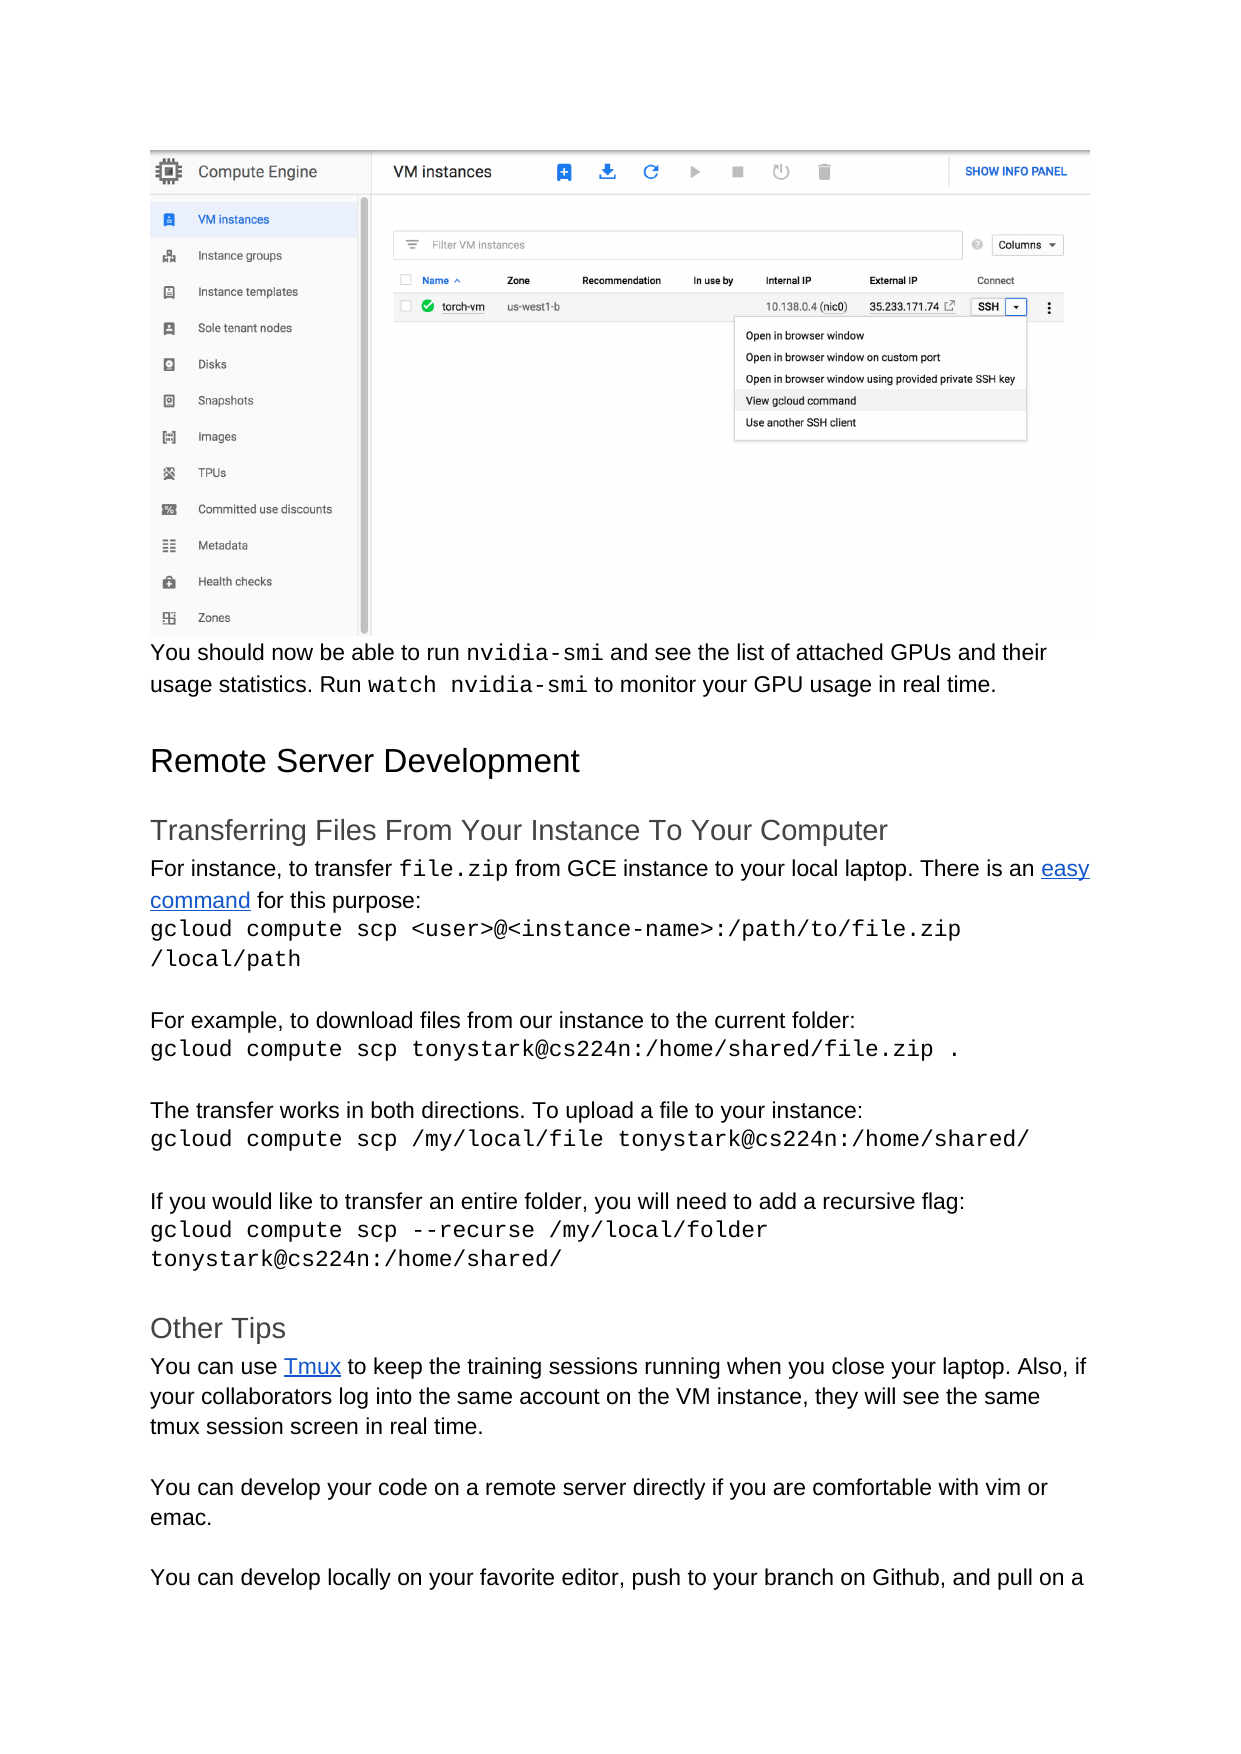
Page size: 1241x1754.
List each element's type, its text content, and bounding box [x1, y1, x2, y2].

subtitle Remote Server Development [150, 741, 1090, 780]
text gcloud compute scp --recurse /my/local/folder tonystark@cs224n:/home/shared/ [150, 1218, 1090, 1274]
text You can develop locally on your favorite editor, push to your branch on Github, and pull on a [150, 1564, 1090, 1591]
text The transfer works in both directions. To upload a file to your instance: [150, 1097, 1090, 1124]
text For instance, to transfer file.zip from GCE instance to your local laptop. There is an easy command for this purpose: [150, 855, 1090, 914]
text gcloud compute scp <user>@<instance-name>:/path/to/file.zip /local/path [150, 917, 1090, 973]
text You should now be able to run nvidia-smi and see the list of attached GPUs and their usage statistics. Run watch nvidia-smi to monitor your GPU usage in real time. [150, 639, 1090, 700]
subtitle Other Tips [150, 1311, 1090, 1344]
text gcloud compute scp /my/local/file tonystark@cs224n:/home/shared/ [150, 1128, 1090, 1154]
picture [150, 150, 1091, 636]
text For example, to download files from our instance to the current folder: [150, 1007, 1090, 1034]
subtitle Transferring Files From Your Instance To Your Computer [150, 813, 1090, 847]
text gcloud compute scp tonystark@cs224n:/home/shared/file.zip . [150, 1037, 1090, 1063]
text You can develop your code on a remote server directly if you are comfortable with vim or emac. [150, 1473, 1090, 1530]
text If you would like to transfer an entire folder, you will need to add a recursive flag: [150, 1188, 1090, 1214]
text You can use Tmux to keep the training sessions running when you close your laptop. Also, if your collaborators log into the same account on the VM instance, they will see the same tmux session screen in real time. [150, 1353, 1090, 1439]
